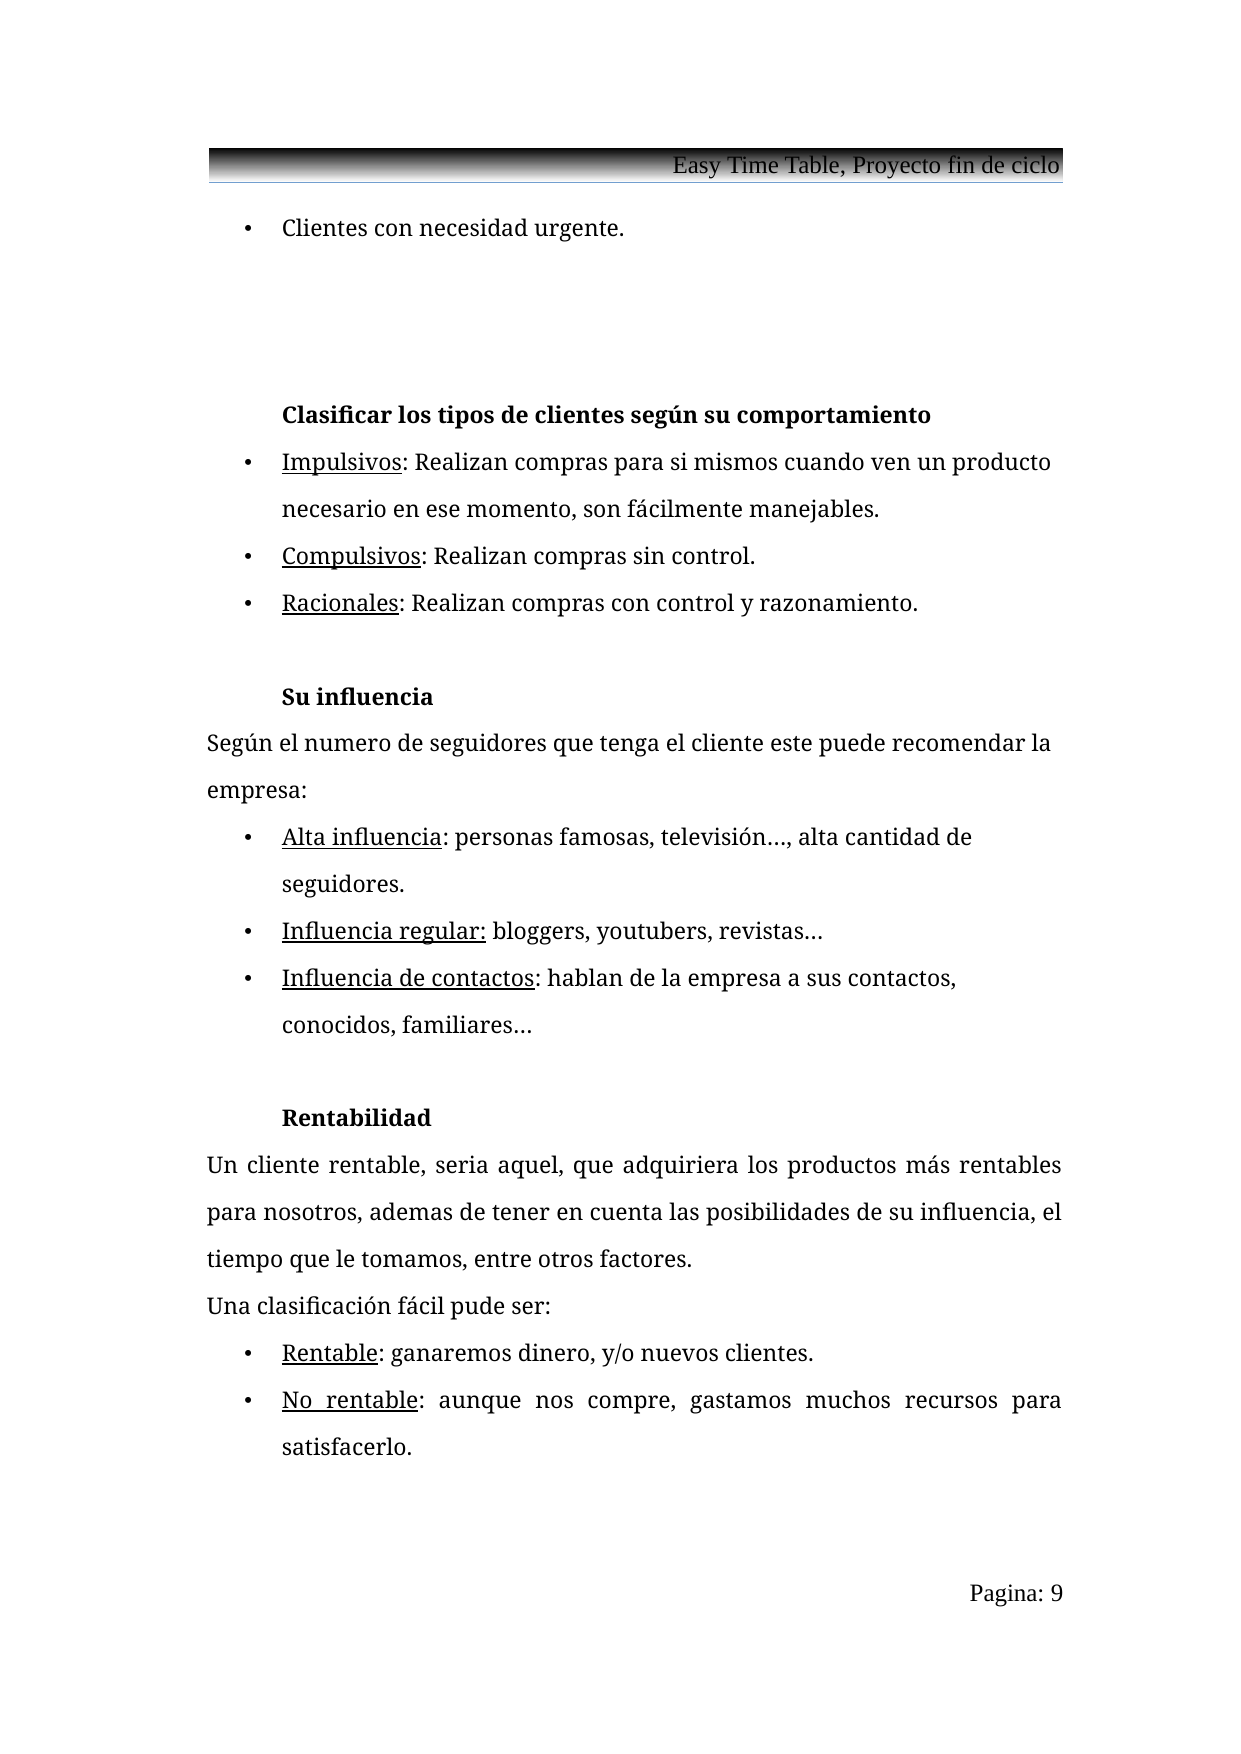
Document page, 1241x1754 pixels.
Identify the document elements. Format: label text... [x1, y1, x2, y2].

text Una clasificación fácil pude ser: [207, 1290, 1063, 1321]
list No rentable: aunque nos compre, gastamos muchos recursos para satisfacerlo. [244, 1384, 1063, 1462]
text Un cliente rentable, seria aquel, que adquiriera los productos más rentables para nosotros, ademas de tener en cuenta las posibilidades de su influencia, el tiempo que le tomamos, entre otros factores. [207, 1149, 1063, 1274]
text Rentabilidad [207, 1102, 1063, 1134]
list Racionales: Realizan compras con control y razonamiento. [244, 587, 1063, 618]
list Impulsivos: Realizan compras para si mismos cuando ven un producto necesario en ese momento, son fácilmente manejables. [244, 446, 1063, 524]
list Rentable: ganaremos dinero, y/o nuevos clientes. [244, 1337, 1063, 1368]
text Según el numero de seguidores que tenga el cliente este puede recomendar la empresa: [207, 727, 1063, 806]
list Clientes con necesidad urgente. [244, 212, 1063, 243]
text Clasificar los tipos de clientes según su comportamiento [207, 399, 1063, 431]
text Su influencia [207, 681, 1063, 712]
list Influencia regular: bloggers, youtubers, revistas… [244, 915, 1063, 946]
list Influencia de contactos: hablan de la empresa a sus contactos, conocidos, familiares… [244, 962, 1063, 1040]
list Alta influencia: personas famosas, televisión…, alta cantidad de seguidores. [244, 821, 1063, 899]
list Compulsivos: Realizan compras sin control. [244, 540, 1063, 571]
